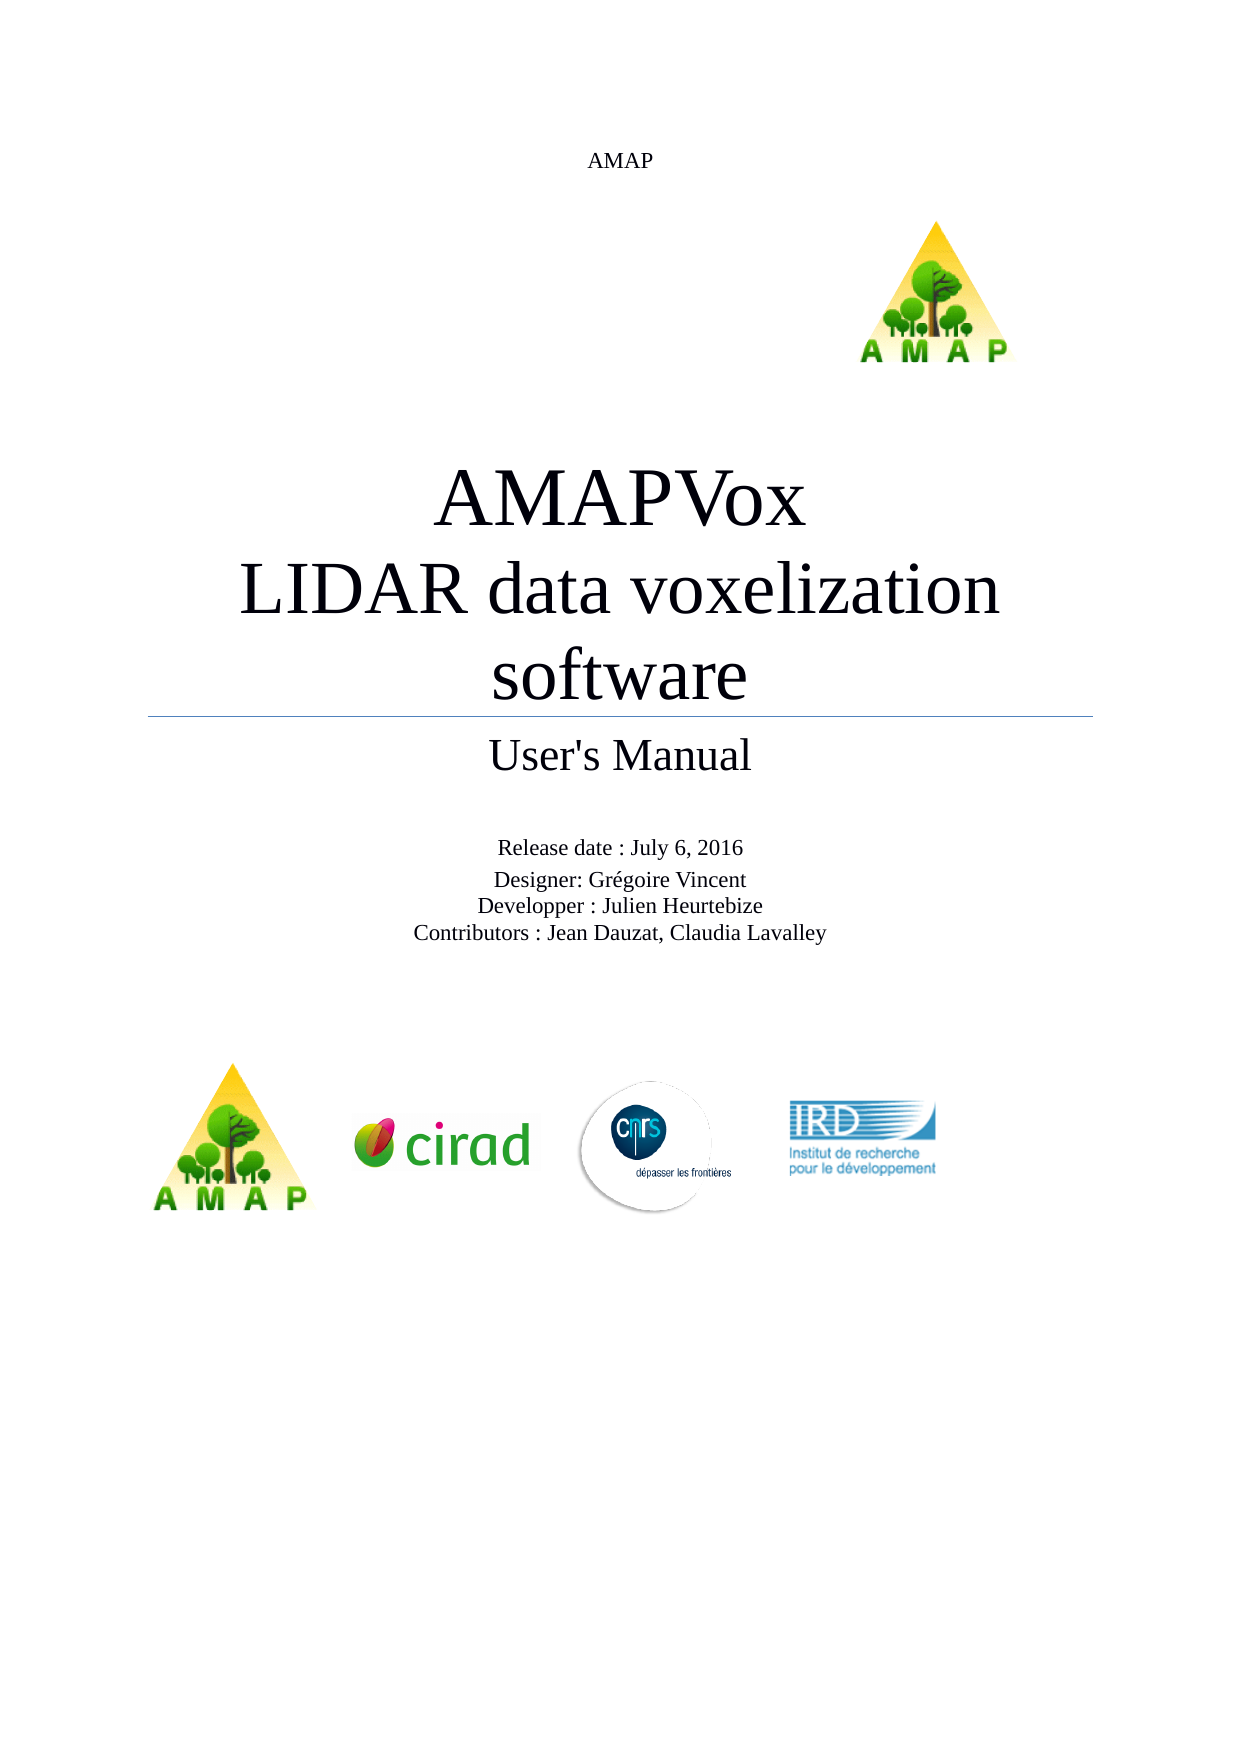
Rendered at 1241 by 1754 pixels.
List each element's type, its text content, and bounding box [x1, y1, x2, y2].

picture [783, 1097, 938, 1176]
picture [566, 1079, 735, 1217]
table_header AMAP [148, 148, 1093, 448]
table_cell Designer: Grégoire Vincent Developper : Julien Heurtebize Contributors : Jean Dauzat, Claudia Lavalley [148, 866, 1093, 945]
table_cell Release date : July 6, 2016 [148, 829, 1093, 866]
picture [147, 1061, 318, 1211]
picture [351, 1113, 541, 1171]
table_cell [148, 791, 1093, 828]
table_cell AMAPVox LIDAR data voxelization software [148, 448, 1093, 716]
picture [854, 219, 1018, 363]
table_cell User's Manual [148, 717, 1093, 791]
